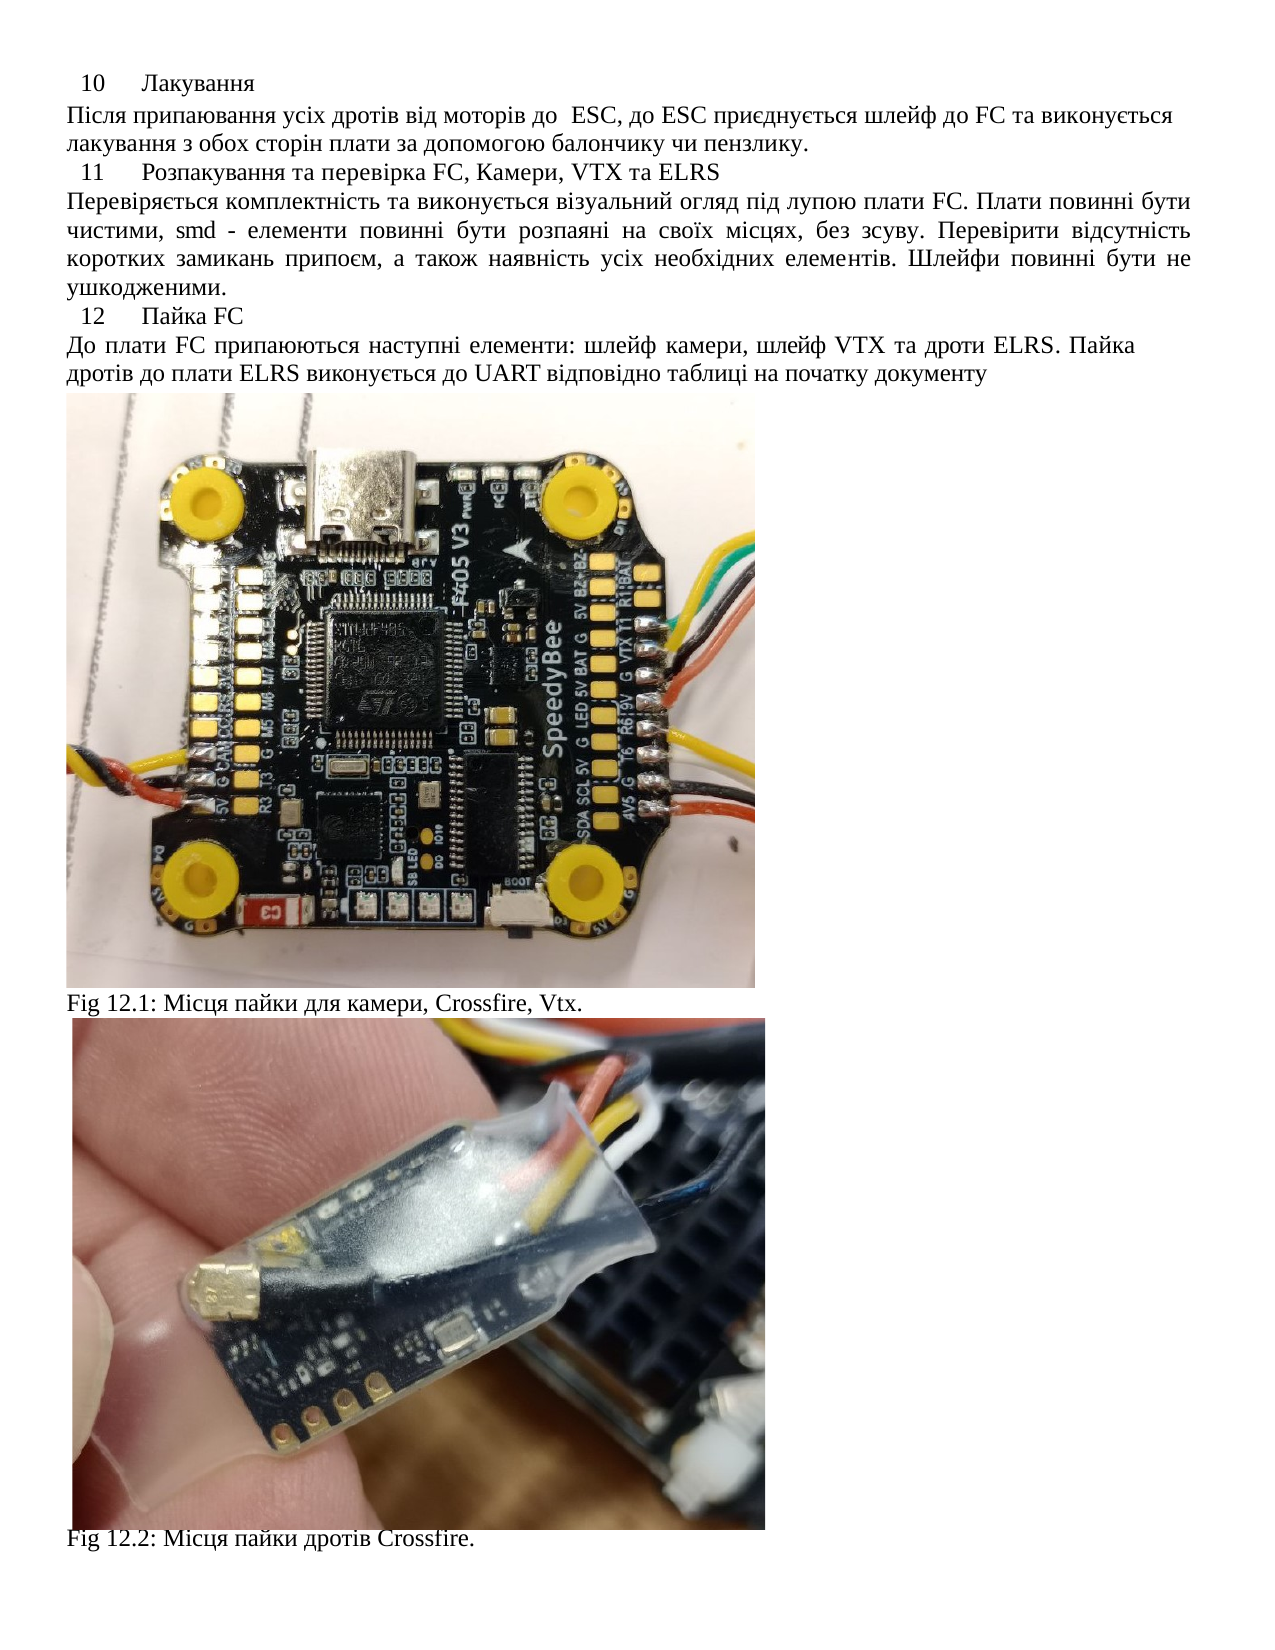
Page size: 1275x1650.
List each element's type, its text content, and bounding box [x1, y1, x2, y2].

text Перевіряється комплектність та виконується візуальний огляд під лупою плати FC. Плати повинні бути чистими, smd - елементи повинні бути розпаяні на своїх місцях, без зсуву. Перевірити відсутність коротких замикань припоєм, а також наявність усіх необхідних елементів. Шлейфи повинні бути не ушкодженими. [66, 186, 1191, 301]
list До плати FC припаюються наступні елементи: шлейф камери, шлейф VTX та дроти ELRS. Пайка дротів до плати ELRS виконується до UART відповідно таблиці на початку документу [66, 330, 1135, 387]
picture [72, 1018, 766, 1530]
list Розпакування та перевірка FC, Камери, VTX та ELRS [80, 157, 1193, 186]
list Лакування [80, 68, 1171, 97]
picture [66, 393, 755, 988]
list Після припаювання усіх дротів від моторів до ESC, до ESC приєднується шлейф до FC та виконується лакування з обох сторін плати за допомогою балончику чи пензлику. [66, 100, 1173, 157]
list Пайка FC [80, 301, 1134, 330]
text Fig 12.1: Місця пайки для камери, Crossfire, Vtx. [66, 387, 1191, 1016]
text Fig 12.2: Місця пайки дротів Crossfire. [66, 1016, 1191, 1551]
